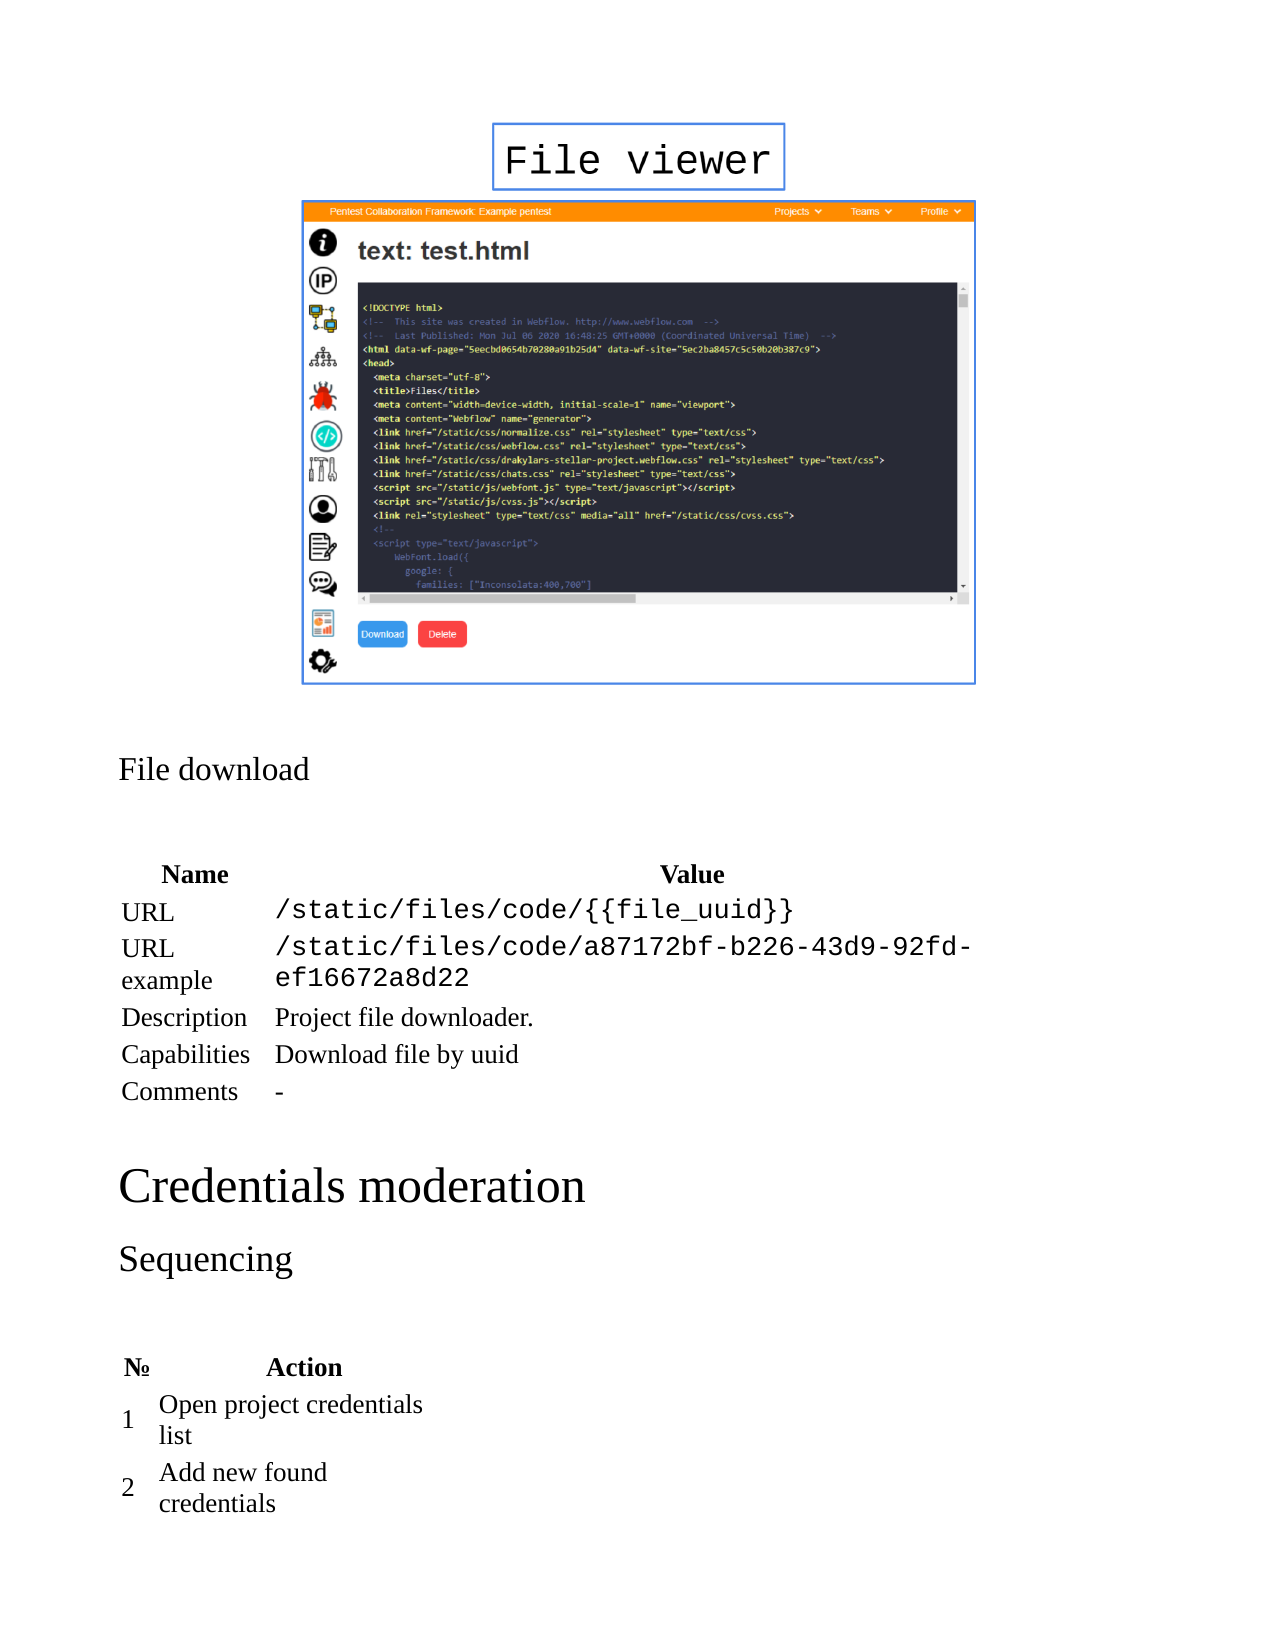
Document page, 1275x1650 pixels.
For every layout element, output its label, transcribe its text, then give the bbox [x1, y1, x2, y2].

table_cell URL [118, 893, 272, 930]
text Credentials moderation [118, 1109, 1157, 1213]
table_cell Download file by uuid [272, 1035, 1112, 1072]
table_header Name [118, 856, 272, 893]
text Sequencing [118, 1236, 1157, 1279]
table_cell Description [118, 998, 272, 1035]
table_cell Capabilities [118, 1035, 272, 1072]
table_cell /static/files/code/{{file_uuid}} [272, 893, 1112, 930]
table_cell Comments [118, 1072, 272, 1109]
text File download [118, 700, 1157, 788]
table_header Value [272, 856, 1112, 893]
table_header Action [156, 1348, 453, 1385]
table_cell - [272, 1072, 1112, 1109]
table_cell Open project credentials list [156, 1385, 453, 1453]
table_cell URL example [118, 930, 272, 998]
table_cell 1 [118, 1385, 156, 1453]
table_cell 2 [118, 1453, 156, 1521]
table_cell Add new found credentials [156, 1453, 453, 1521]
table_header № [118, 1348, 156, 1385]
table_cell /static/files/code/a87172bf-b226-43d9-92fd-ef16672a8d22 [272, 930, 1112, 998]
picture [118, 118, 1157, 700]
table_cell Project file downloader. [272, 998, 1112, 1035]
